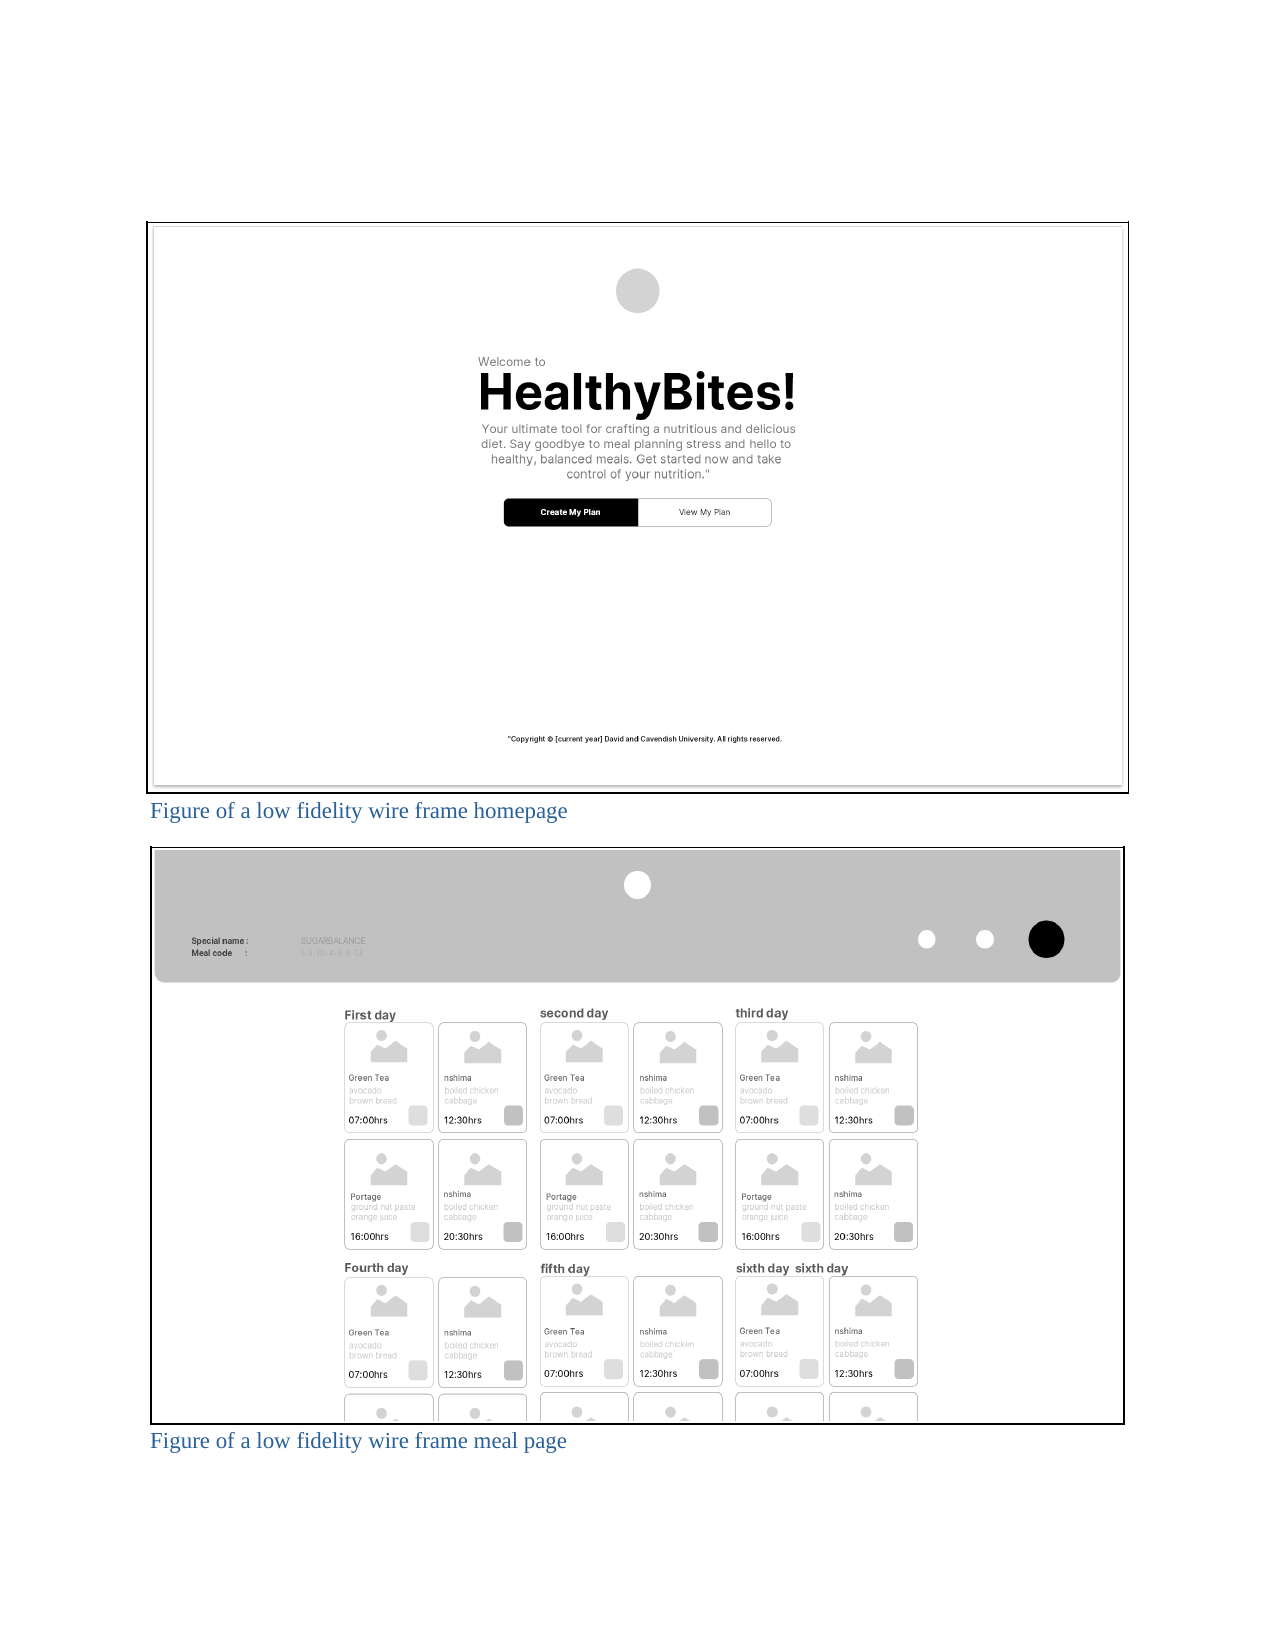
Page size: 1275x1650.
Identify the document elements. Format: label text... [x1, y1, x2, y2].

text Figure of a low fidelity wire frame homepage [150, 794, 1125, 823]
picture [150, 226, 1125, 790]
text [150, 841, 1125, 847]
picture [154, 850, 1121, 1421]
text [148, 213, 1128, 222]
text Figure of a low fidelity wire frame meal page [150, 1425, 1125, 1454]
text [148, 223, 1128, 792]
